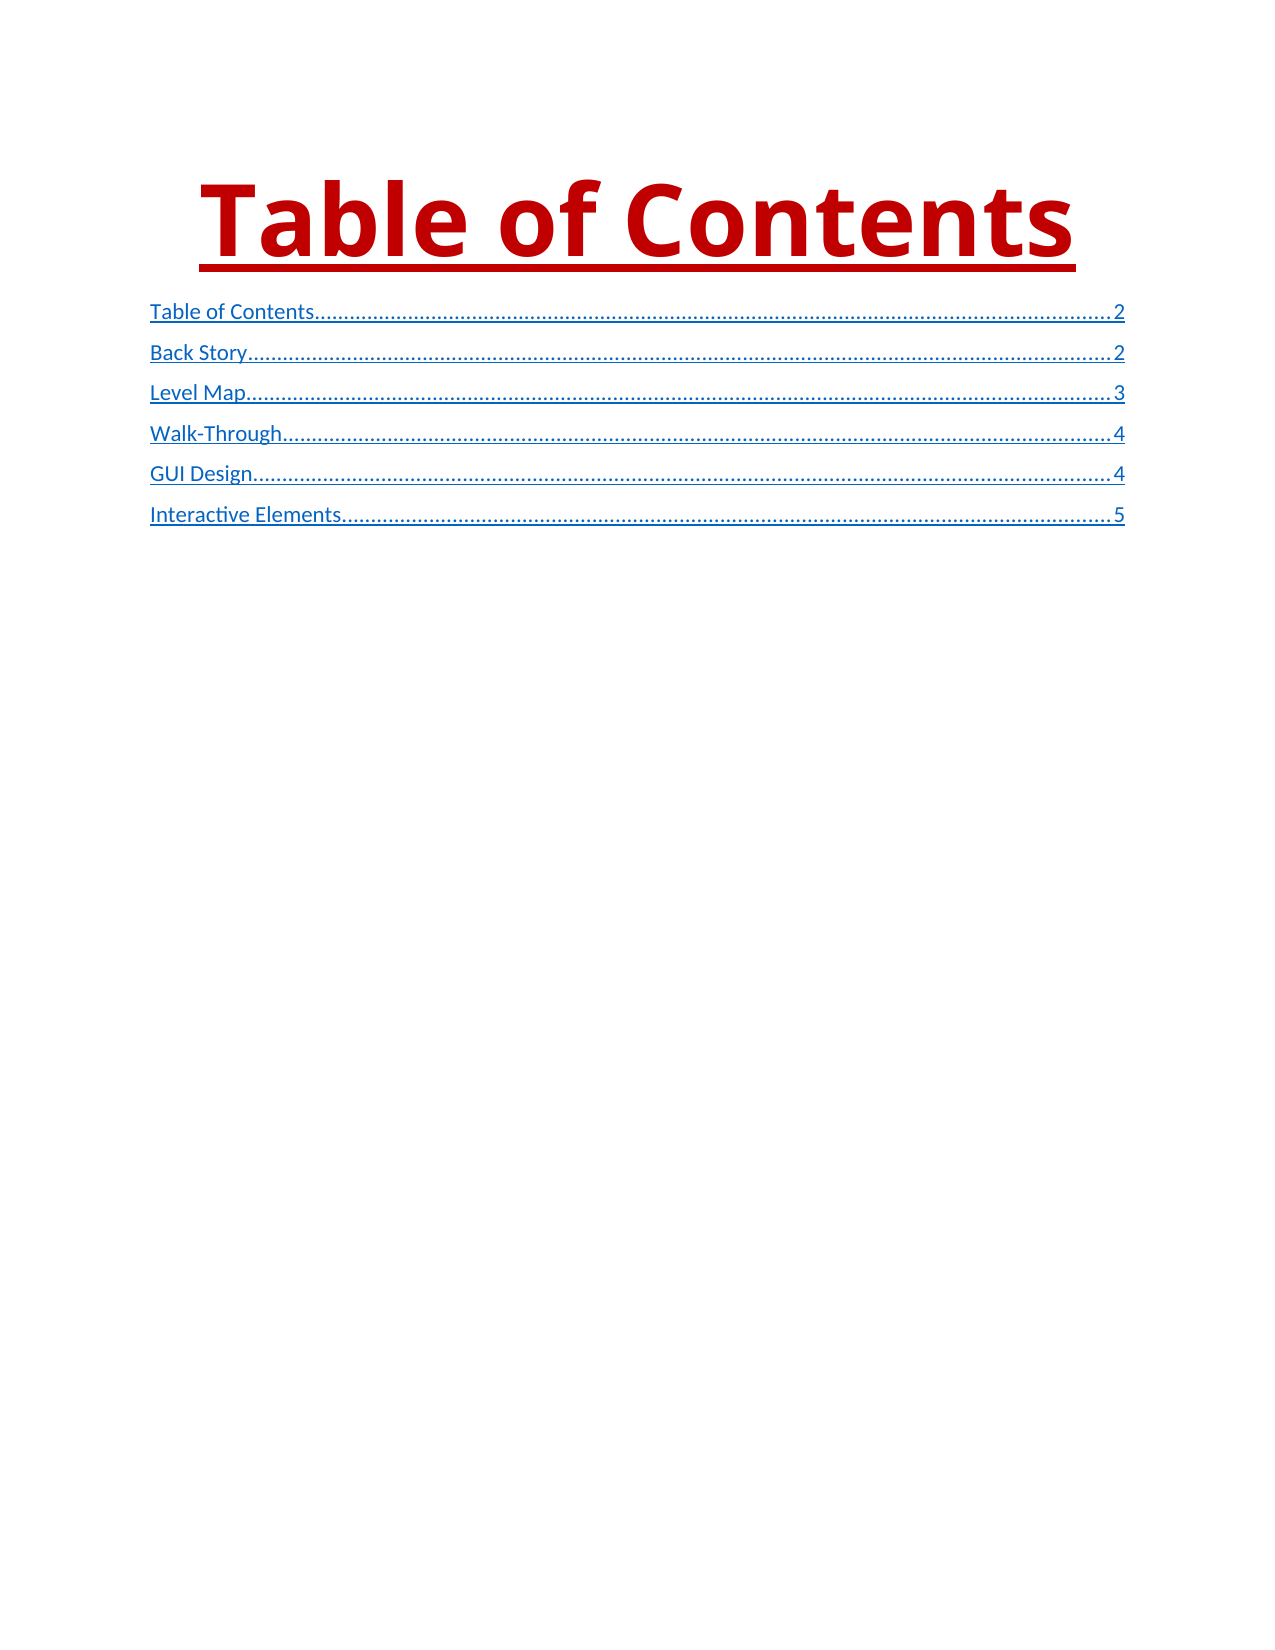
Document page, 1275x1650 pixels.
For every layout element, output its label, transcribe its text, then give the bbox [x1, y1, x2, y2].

text Table of Contents 2 [150, 297, 1125, 321]
subtitle Table of Contents [150, 150, 1125, 286]
text Level Map 3 [150, 378, 1125, 402]
text Walk-Through 4 [150, 419, 1125, 443]
text Interactive Elements 5 [150, 500, 1125, 524]
text Back Story 2 [150, 338, 1125, 362]
text GUI Design 4 [150, 459, 1125, 484]
